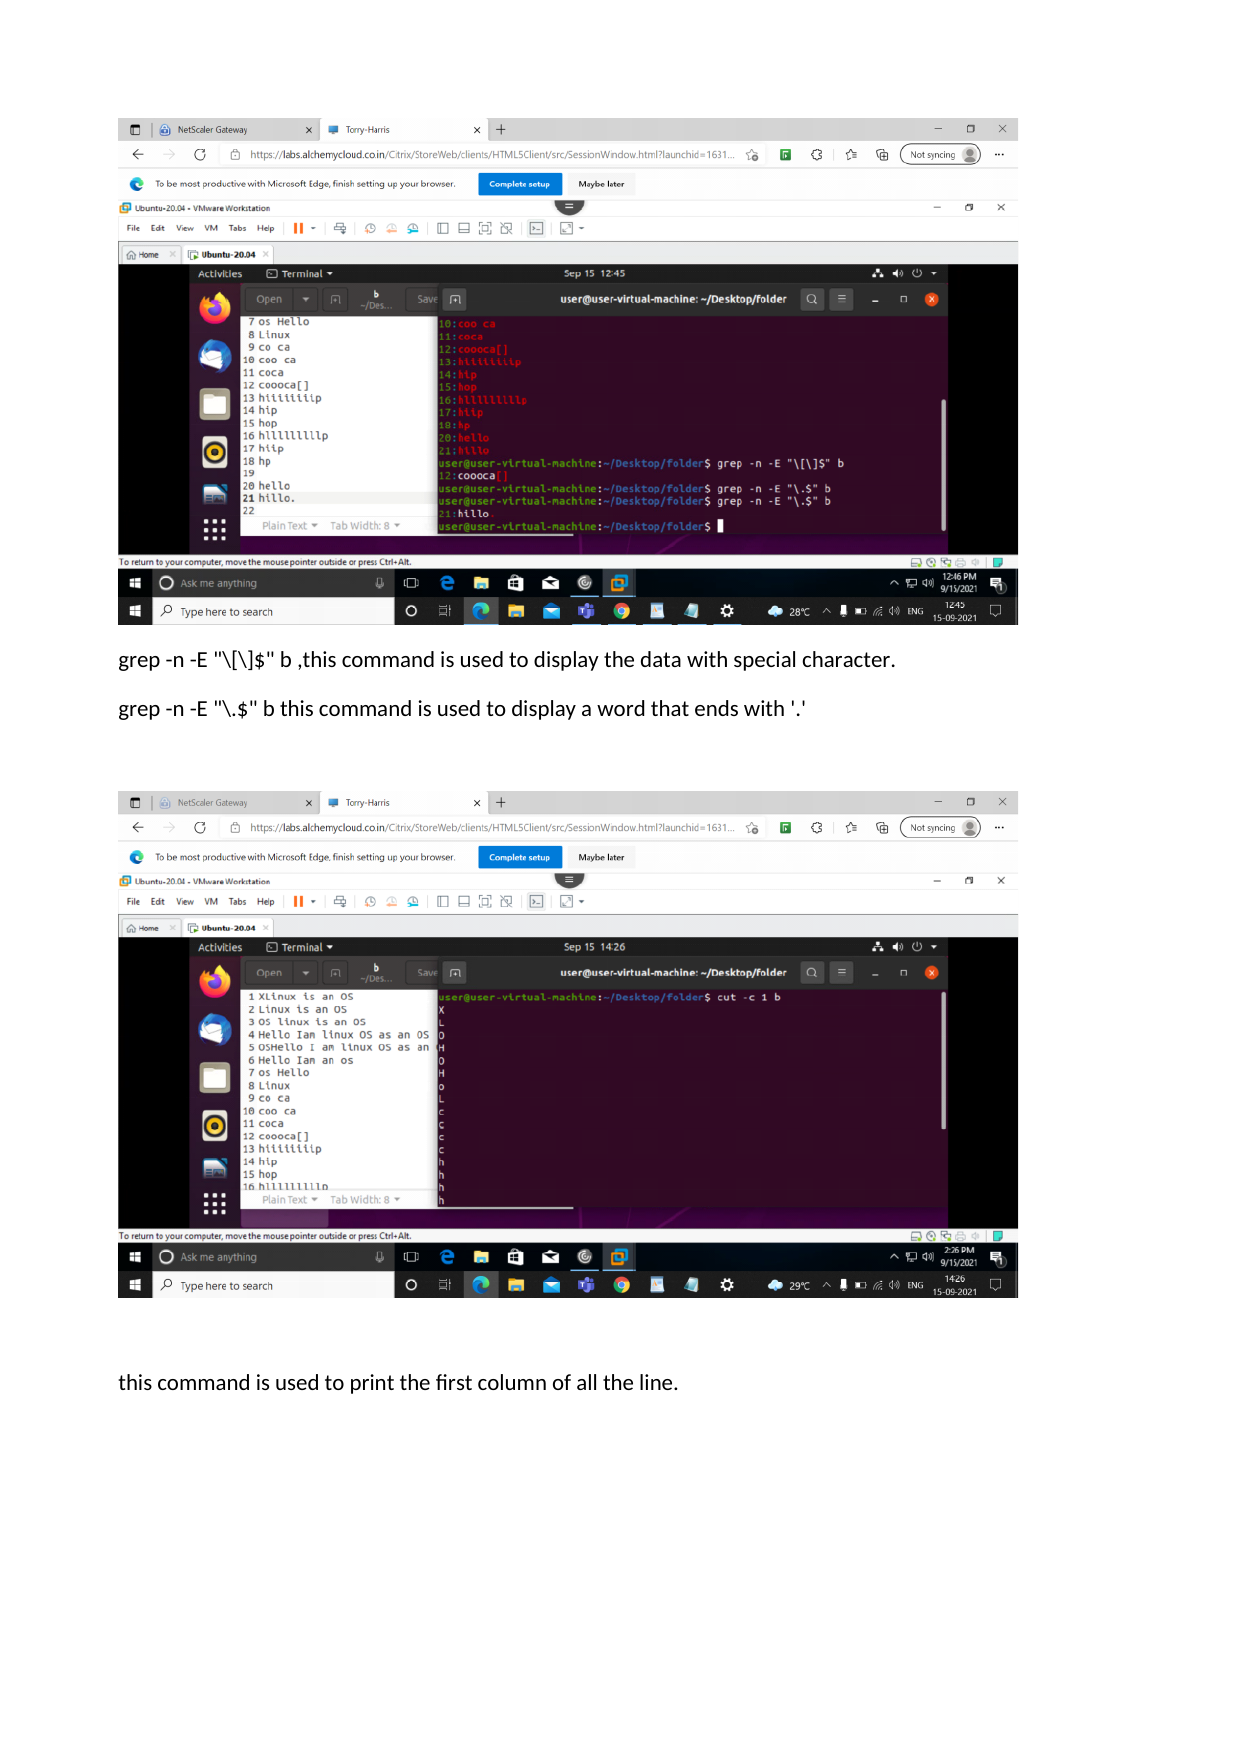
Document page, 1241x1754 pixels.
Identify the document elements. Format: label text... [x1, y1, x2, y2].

text grep -n -E "\[\]$" b ,this command is used to display the data with special character. [118, 645, 1122, 673]
text grep -n -E "\.$" b this command is used to display a word that ends with '.' [118, 694, 1122, 722]
text this command is used to print the first column of all the line. [118, 1368, 1122, 1396]
